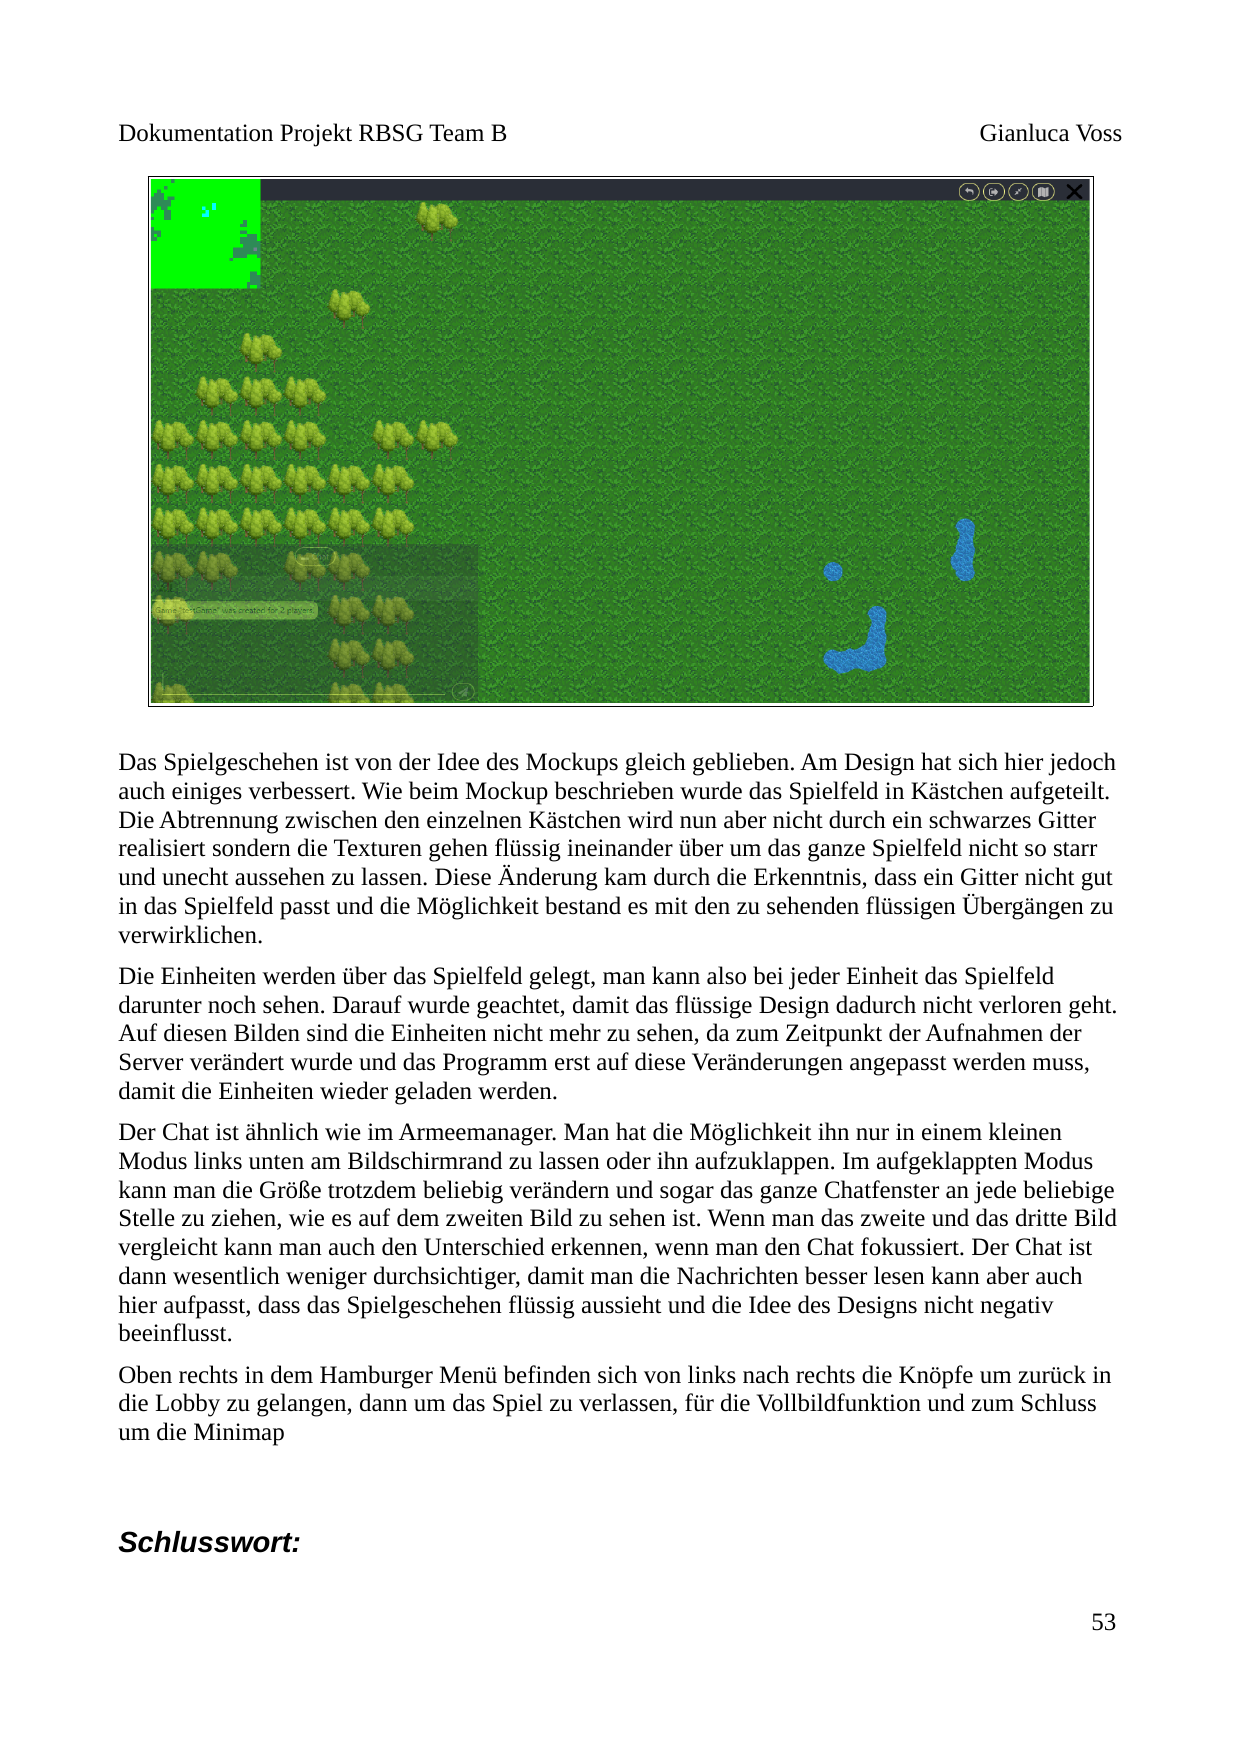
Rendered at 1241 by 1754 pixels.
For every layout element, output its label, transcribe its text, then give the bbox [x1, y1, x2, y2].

text Das Spielgeschehen ist von der Idee des Mockups gleich geblieben. Am Design hat sich hier jedoch auch einiges verbessert. Wie beim Mockup beschrieben wurde das Spielfeld in Kästchen aufgeteilt. Die Abtrennung zwischen den einzelnen Kästchen wird nun aber nicht durch ein schwarzes Gitter realisiert sondern die Texturen gehen flüssig ineinander über um das ganze Spielfeld nicht so starr und unecht aussehen zu lassen. Diese Änderung kam durch die Erkenntnis, dass ein Gitter nicht gut in das Spielfeld passt und die Möglichkeit bestand es mit den zu sehenden flüssigen Übergängen zu verwirklichen. [118, 747, 1122, 948]
text Der Chat ist ähnlich wie im Armeemanager. Man hat die Möglichkeit ihn nur in einem kleinen Modus links unten am Bildschirmrand zu lassen oder ihn aufzuklappen. Im aufgeklappten Modus kann man die Größe trotzdem beliebig verändern und sogar das ganze Chatfenster an jede beliebige Stelle zu ziehen, wie es auf dem zweiten Bild zu sehen ist. Wenn man das zweite und das dritte Bild vergleicht kann man auch den Unterschied erkennen, wenn man den Chat fokussiert. Der Chat ist dann wesentlich weniger durchsichtiger, damit man die Nachrichten besser lesen kann aber auch hier aufpasst, dass das Spielgeschehen flüssig aussieht und die Idee des Designs nicht negativ beeinflusst. [118, 1117, 1122, 1347]
picture [150, 179, 1090, 703]
subtitle Schlusswort: [118, 1525, 1122, 1558]
text Die Einheiten werden über das Spielfeld gelegt, man kann also bei jeder Einheit das Spielfeld darunter noch sehen. Darauf wurde geachtet, damit das flüssige Design dadurch nicht verloren geht. Auf diesen Bilden sind die Einheiten nicht mehr zu sehen, da zum Zeitpunkt der Aufnahmen der Server verändert wurde und das Programm erst auf diese Veränderungen angepasst werden muss, damit die Einheiten wieder geladen werden. [118, 961, 1122, 1105]
text Oben rechts in dem Hamburger Menü befinden sich von links nach rechts die Knöpfe um zurück in die Lobby zu gelangen, dann um das Spiel zu verlassen, für die Vollbildfunktion und zum Schluss um die Minimap [118, 1360, 1122, 1446]
